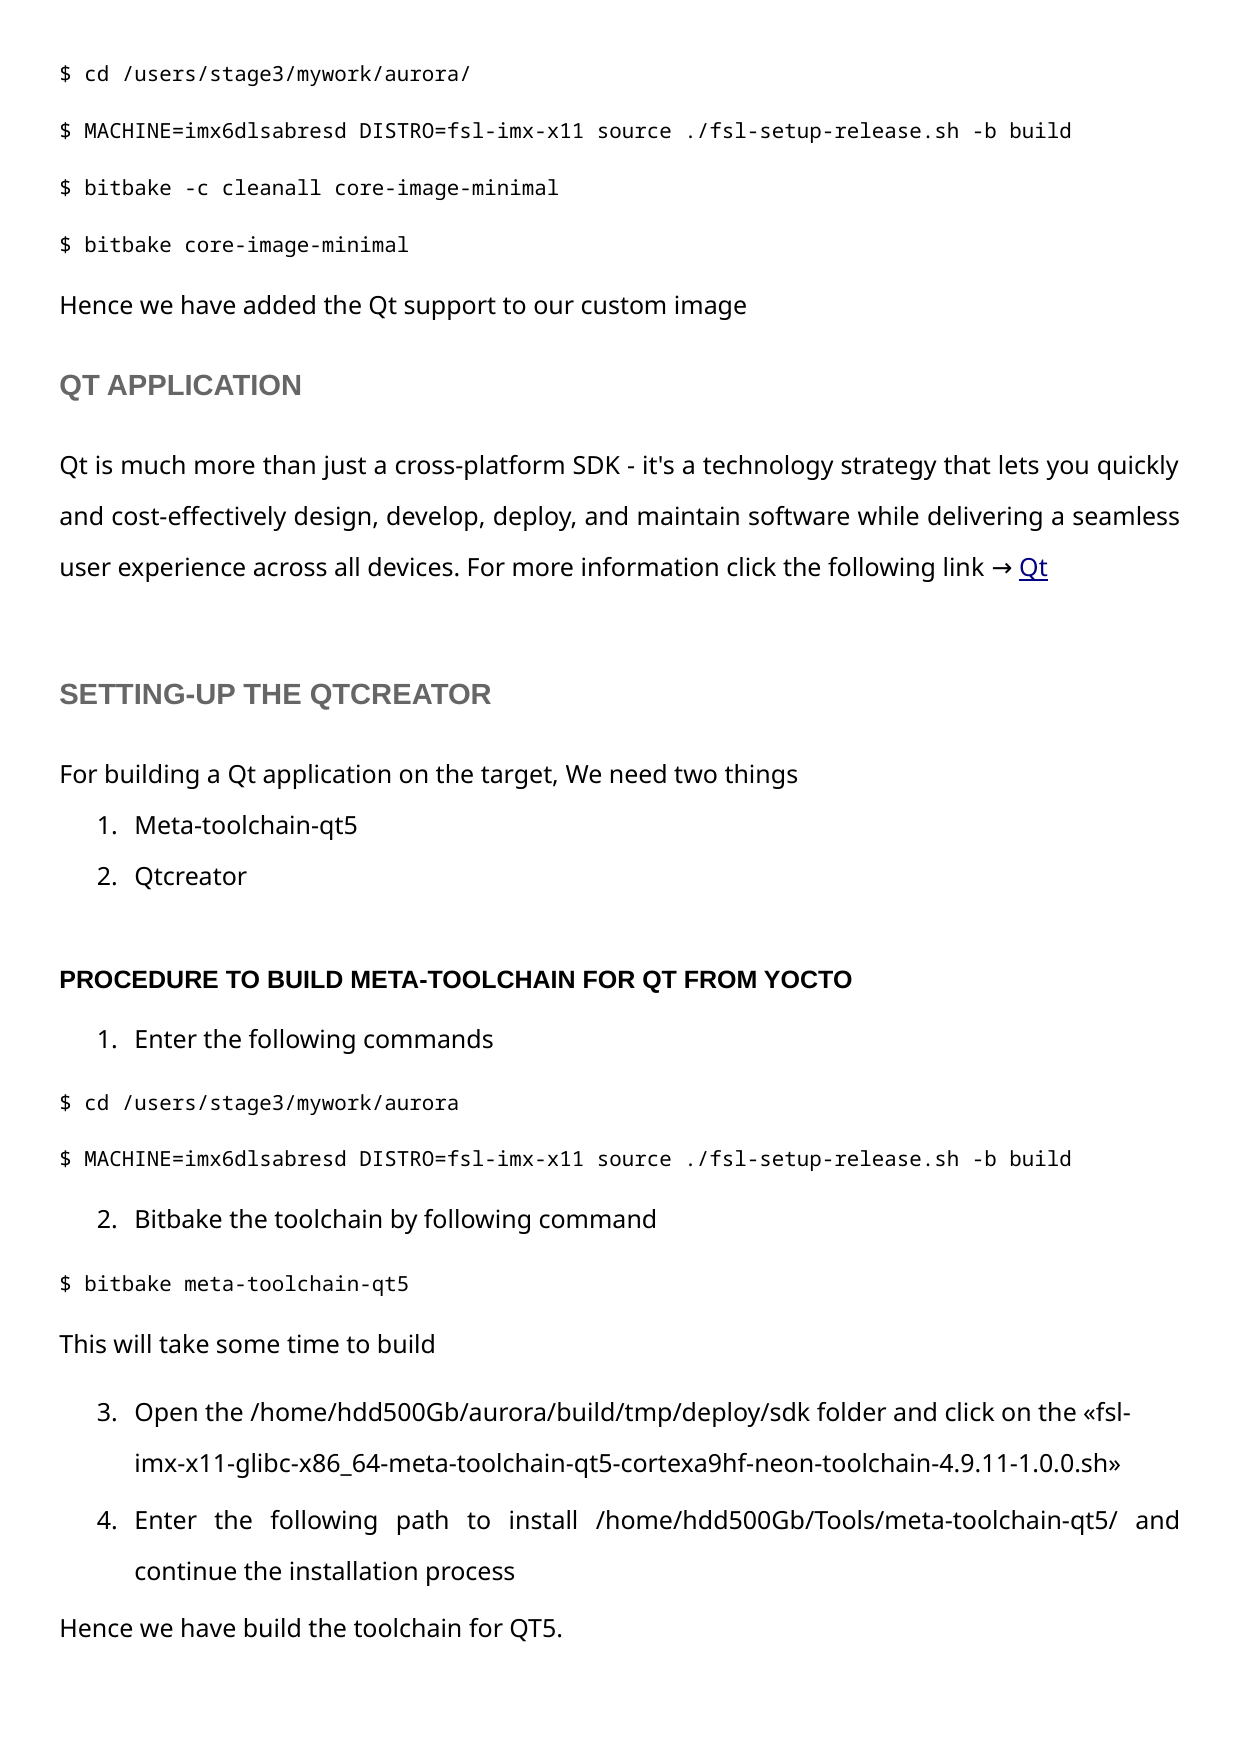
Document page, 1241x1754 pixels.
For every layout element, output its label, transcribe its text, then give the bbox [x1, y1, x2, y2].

text Hence we have build the toolchain for QT5. [59, 1611, 1181, 1645]
text Hence we have added the Qt support to our custom image [59, 288, 1181, 322]
list Qtcreator [97, 859, 1181, 893]
subtitle SETTING-UP THE QTCREATOR [59, 677, 1181, 711]
list Meta-toolchain-qt5 [97, 808, 1181, 842]
text $ bitbake core-image-minimal [59, 231, 1181, 259]
text $ MACHINE=imx6dlsabresd DISTRO=fsl-imx-x11 source ./fsl-setup-release.sh -b build [59, 1144, 1181, 1173]
text This will take some time to build [59, 1326, 1181, 1361]
text Qt is much more than just a cross-platform SDK - it's a technology strategy that lets you quickly and cost-effectively design, develop, deploy, and maintain software while delivering a seamless user experience across all devices. For more information click the following link → Qt [59, 448, 1181, 584]
text $ bitbake -c cleanall core-image-minimal [59, 173, 1181, 202]
text $ cd /users/stage3/mywork/aurora/ [59, 59, 1181, 87]
text $ cd /users/stage3/mywork/aurora [59, 1088, 1181, 1116]
text $ MACHINE=imx6dlsabresd DISTRO=fsl-imx-x11 source ./fsl-setup-release.sh -b build [59, 116, 1181, 145]
text $ bitbake meta-toolchain-qt5 [59, 1269, 1181, 1298]
list Open the /home/hdd500Gb/aurora/build/tmp/deploy/sdk folder and click on the «fsl-imx-x11-glibc-x86_64-meta-toolchain-qt5-cortexa9hf-neon-toolchain-4.9.11-1.0.0.sh» [97, 1394, 1181, 1480]
text For building a Qt application on the target, We need two things [59, 757, 1181, 791]
subtitle QT APPLICATION [59, 368, 1181, 402]
list Enter the following path to install /home/hdd500Gb/Tools/meta-toolchain-qt5/ and continue the installation process [97, 1503, 1181, 1588]
subtitle PROCEDURE TO BUILD META-TOOLCHAIN FOR QT FROM YOCTO [59, 964, 1181, 993]
list Enter the following commands [97, 1022, 1181, 1056]
list Bitbake the toolchain by following command [97, 1201, 1181, 1236]
